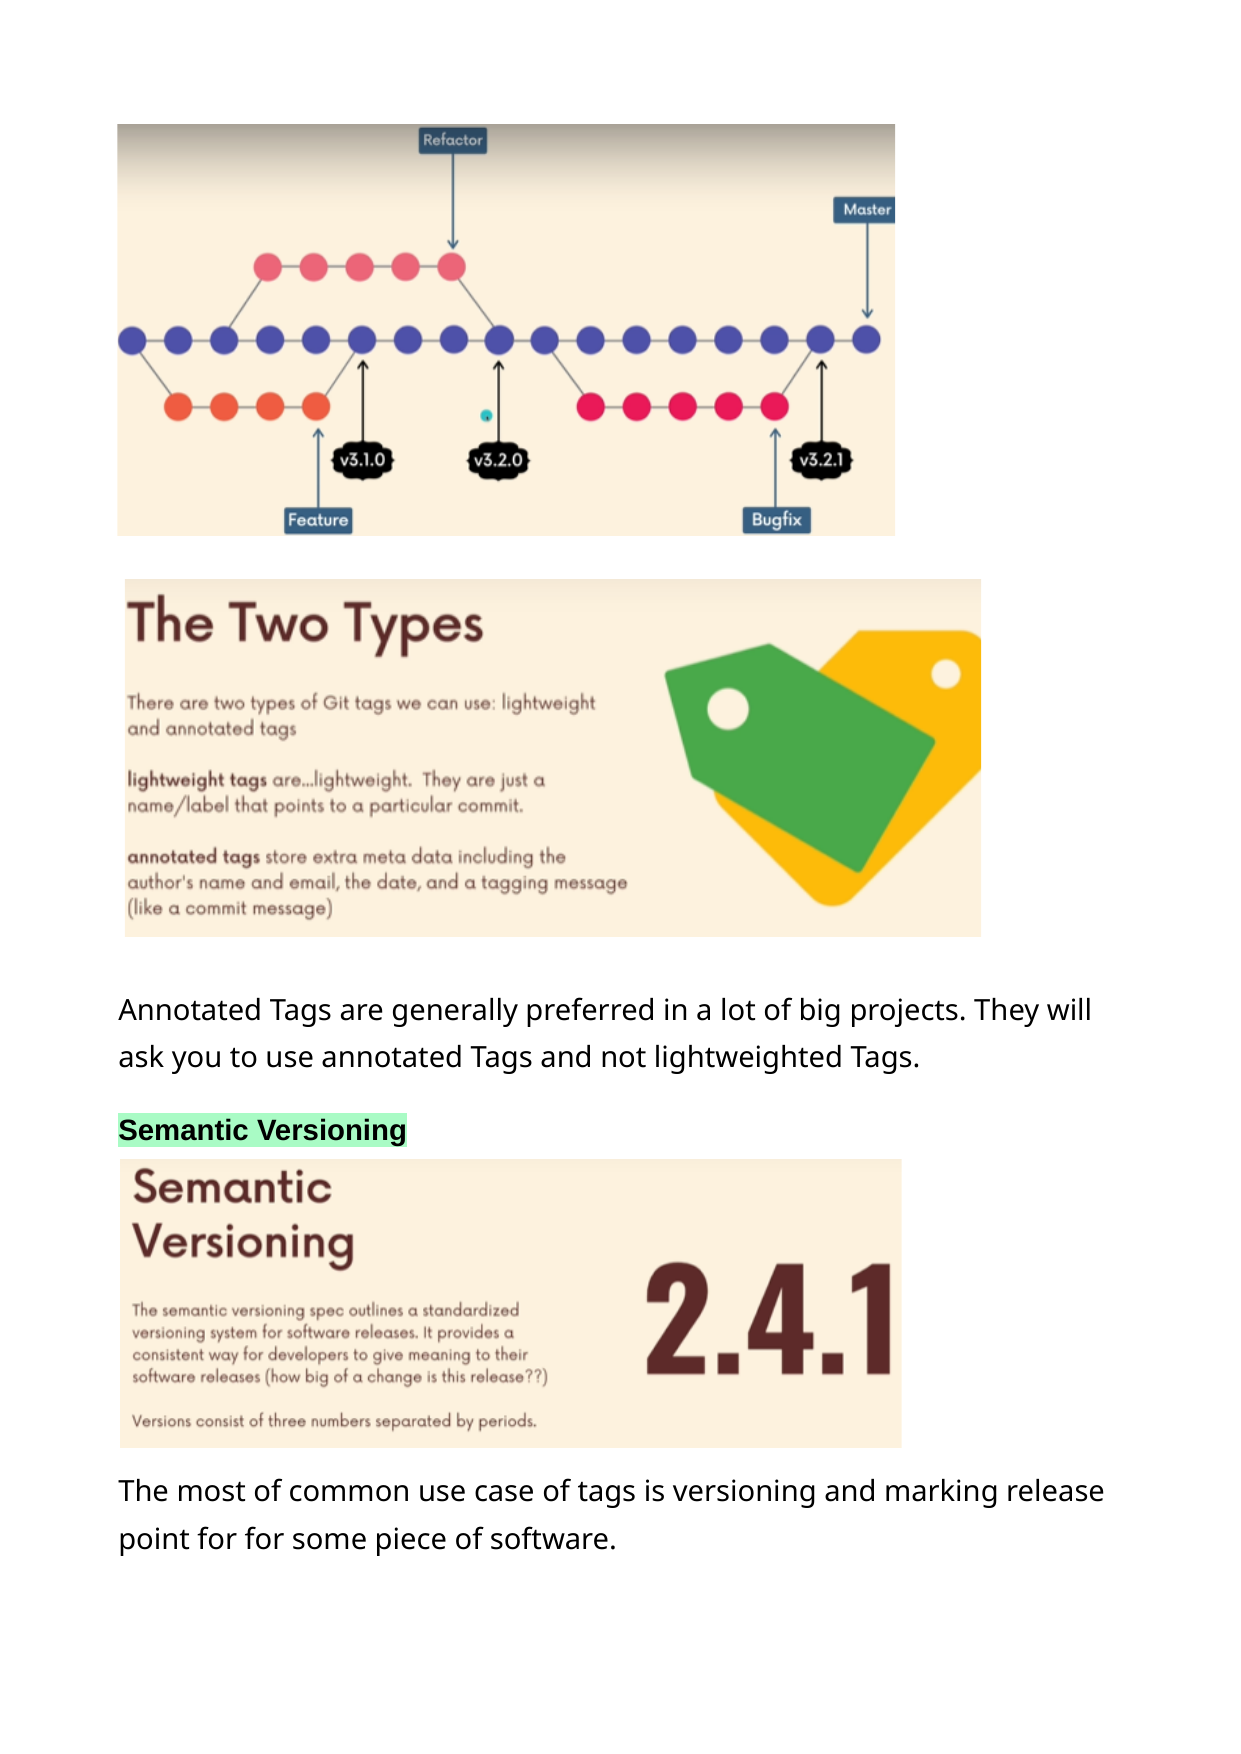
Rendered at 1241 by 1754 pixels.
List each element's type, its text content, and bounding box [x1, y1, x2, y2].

picture [124, 579, 982, 937]
subtitle Semantic Versioning [407, 1113, 1122, 1147]
picture [120, 1159, 902, 1448]
picture [117, 124, 896, 536]
text The most of common use case of tags is versioning and marking release point for for some piece of software. [118, 1470, 1122, 1558]
text Annotated Tags are generally preferred in a lot of big projects. They will ask you to use annotated Tags and not lightweighted Tags. [118, 989, 1122, 1076]
